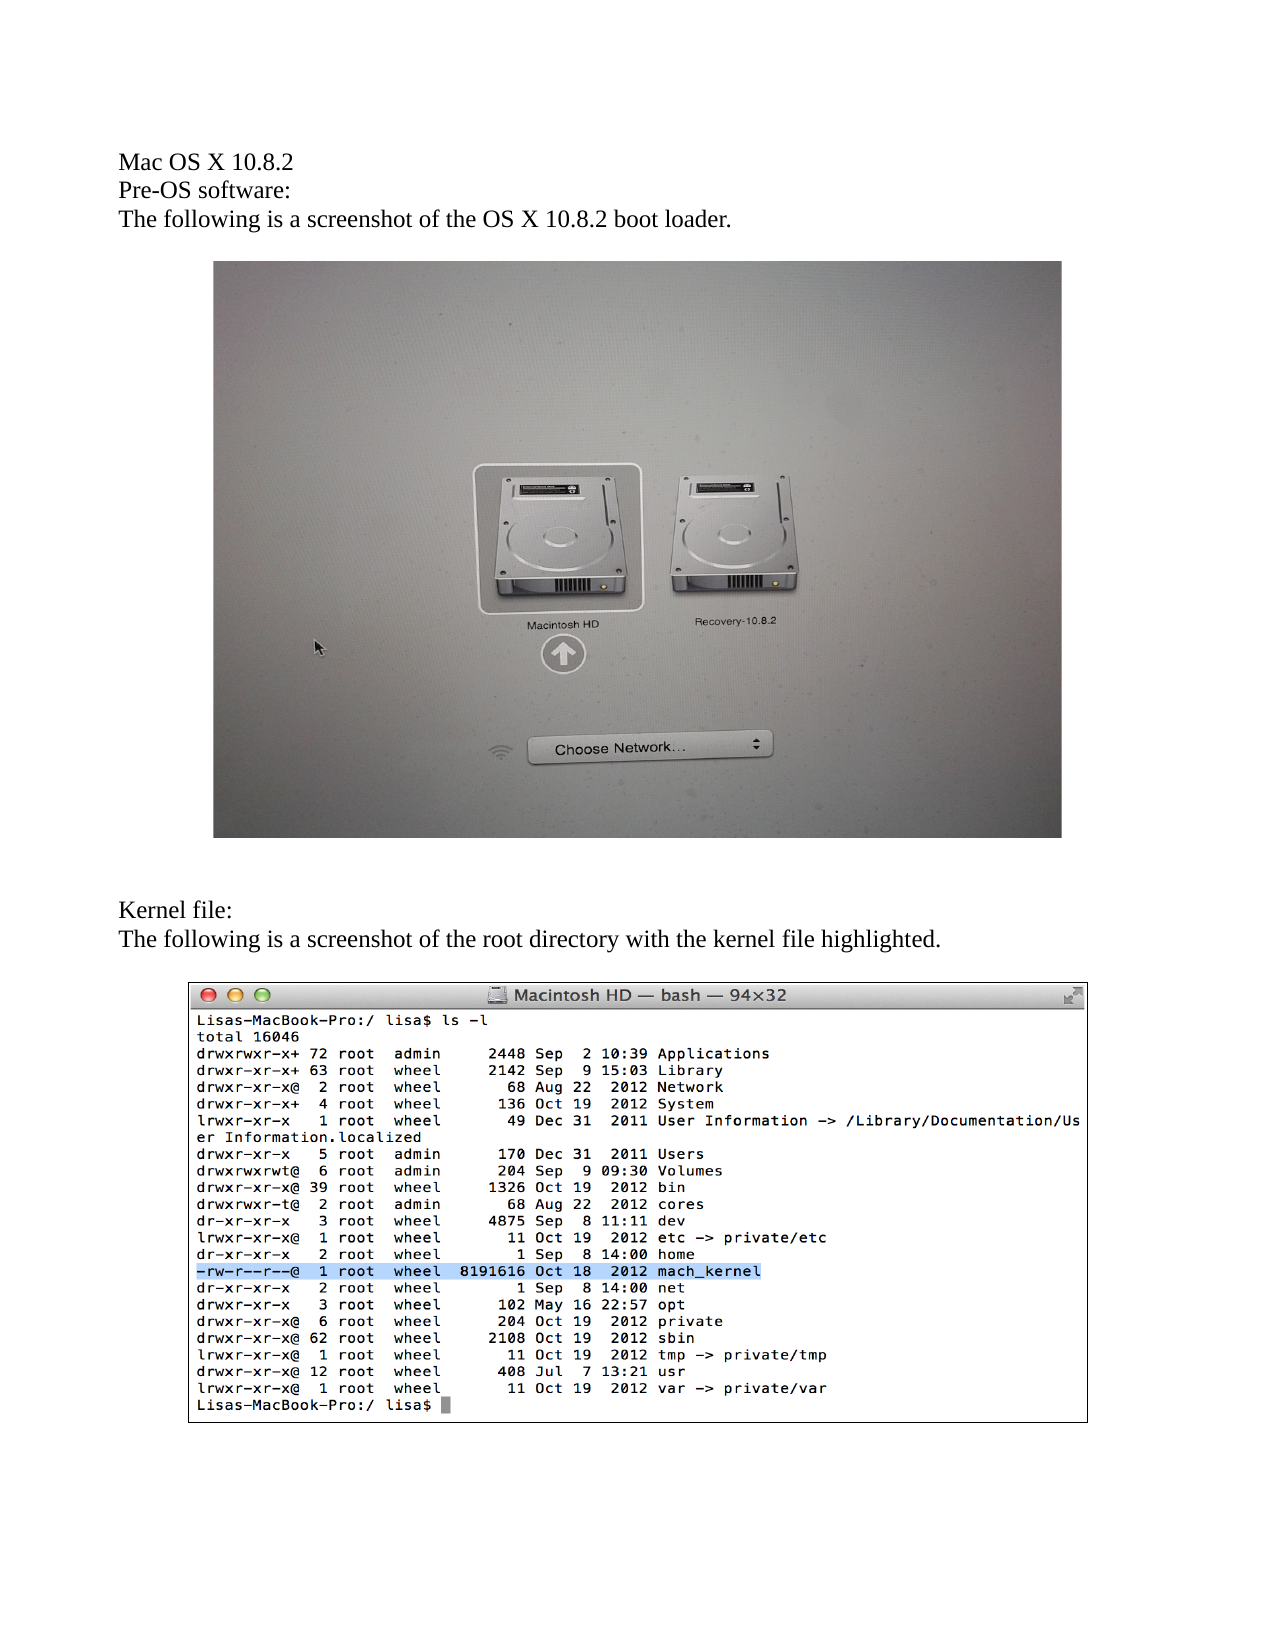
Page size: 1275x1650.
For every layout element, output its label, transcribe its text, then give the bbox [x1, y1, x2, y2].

text The following is a screenshot of the OS X 10.8.2 boot loader. [118, 204, 1157, 233]
text The following is a screenshot of the root directory with the kernel file highlighted. [118, 924, 1157, 953]
text Mac OS X 10.8.2 [118, 147, 1157, 176]
text Pre-OS software: [118, 176, 1157, 204]
picture [190, 985, 1085, 1419]
text Kernel file: [118, 896, 1157, 924]
picture [213, 261, 1062, 838]
